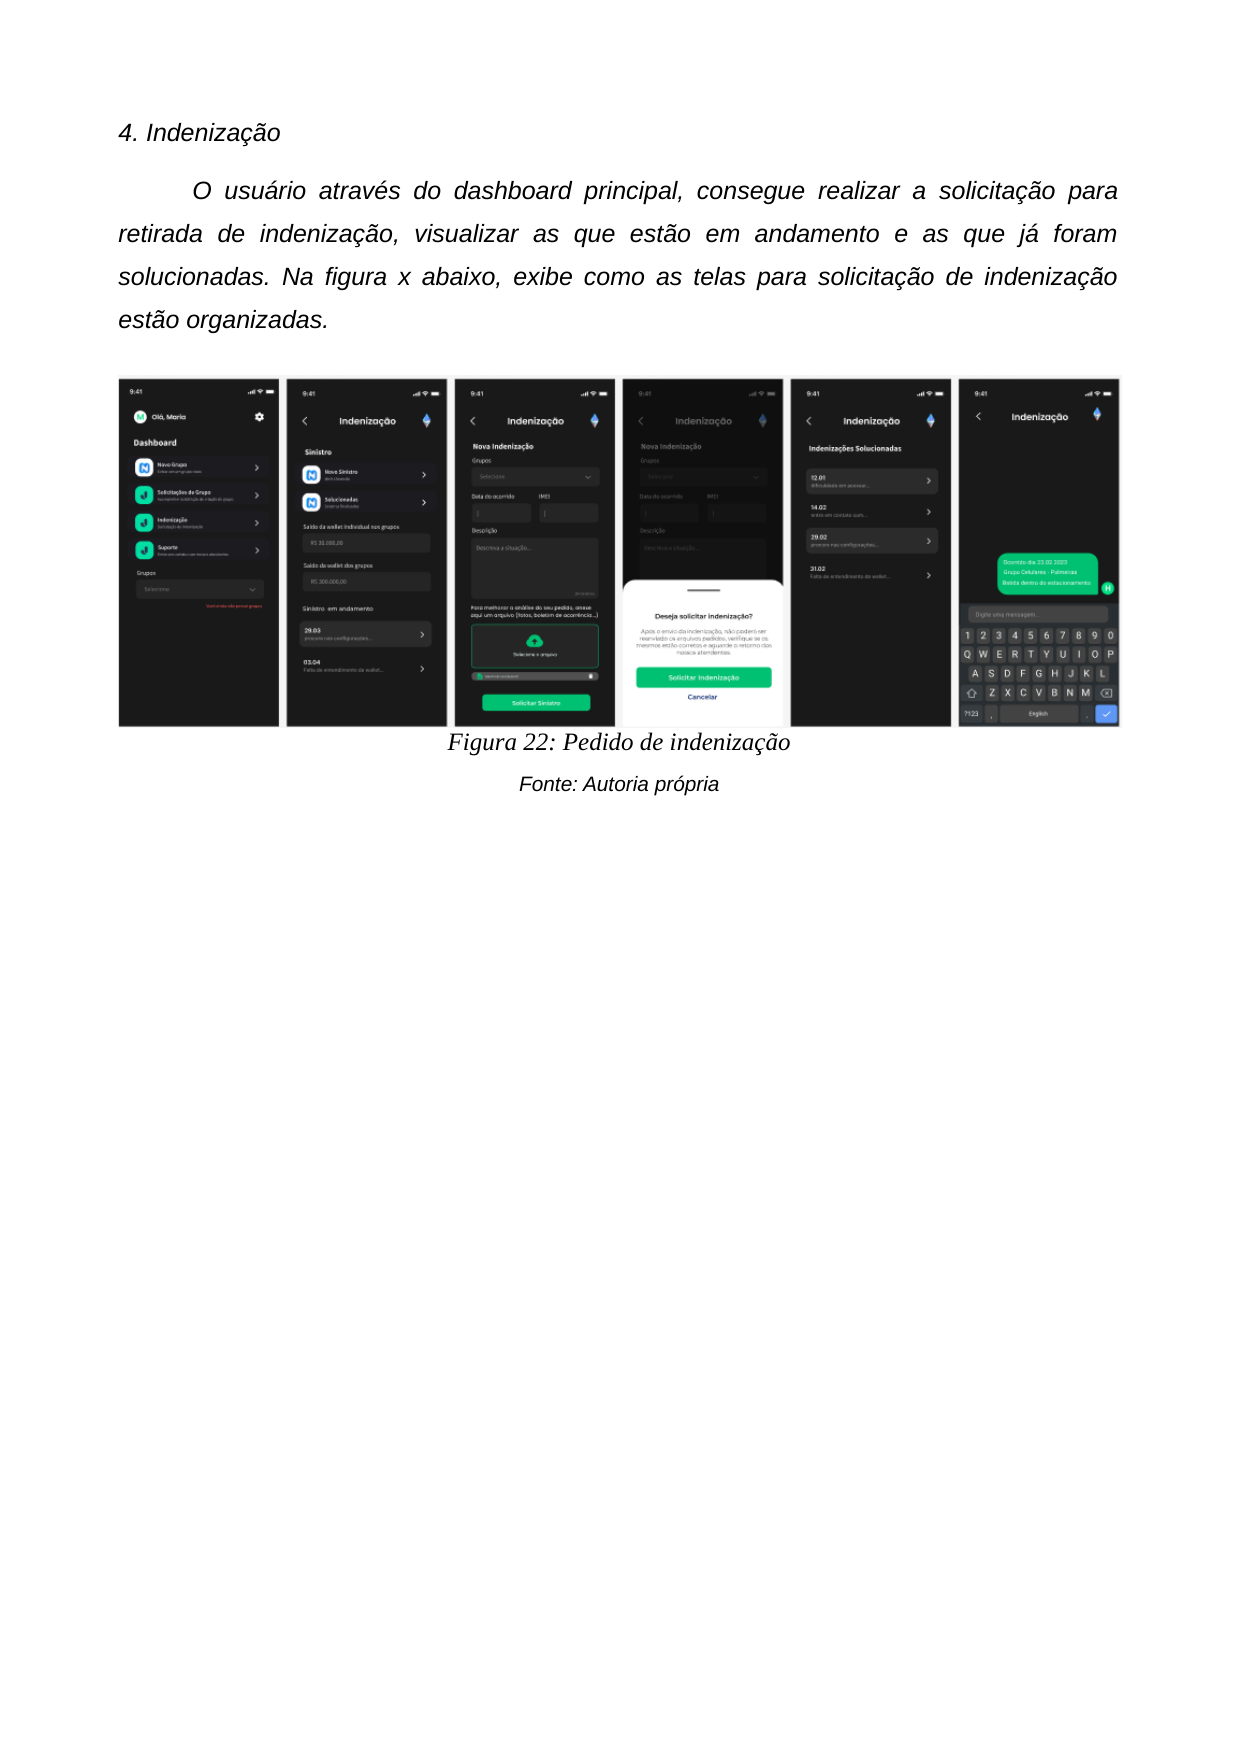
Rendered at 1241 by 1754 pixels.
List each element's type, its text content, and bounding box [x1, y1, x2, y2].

text 4. Indenização [118, 118, 1122, 147]
text O usuário através do dashboard principal, consegue realizar a solicitação para retirada de indenização, visualizar as que estão em andamento e as que já foram solucionadas. Na figura x abaixo, exibe como as telas para solicitação de indenização estão organizadas. [118, 176, 1122, 334]
text Figura 22: Pedido de indenização [118, 728, 1122, 756]
text [118, 363, 1122, 375]
text Fonte: Autoria própria [118, 756, 1122, 796]
